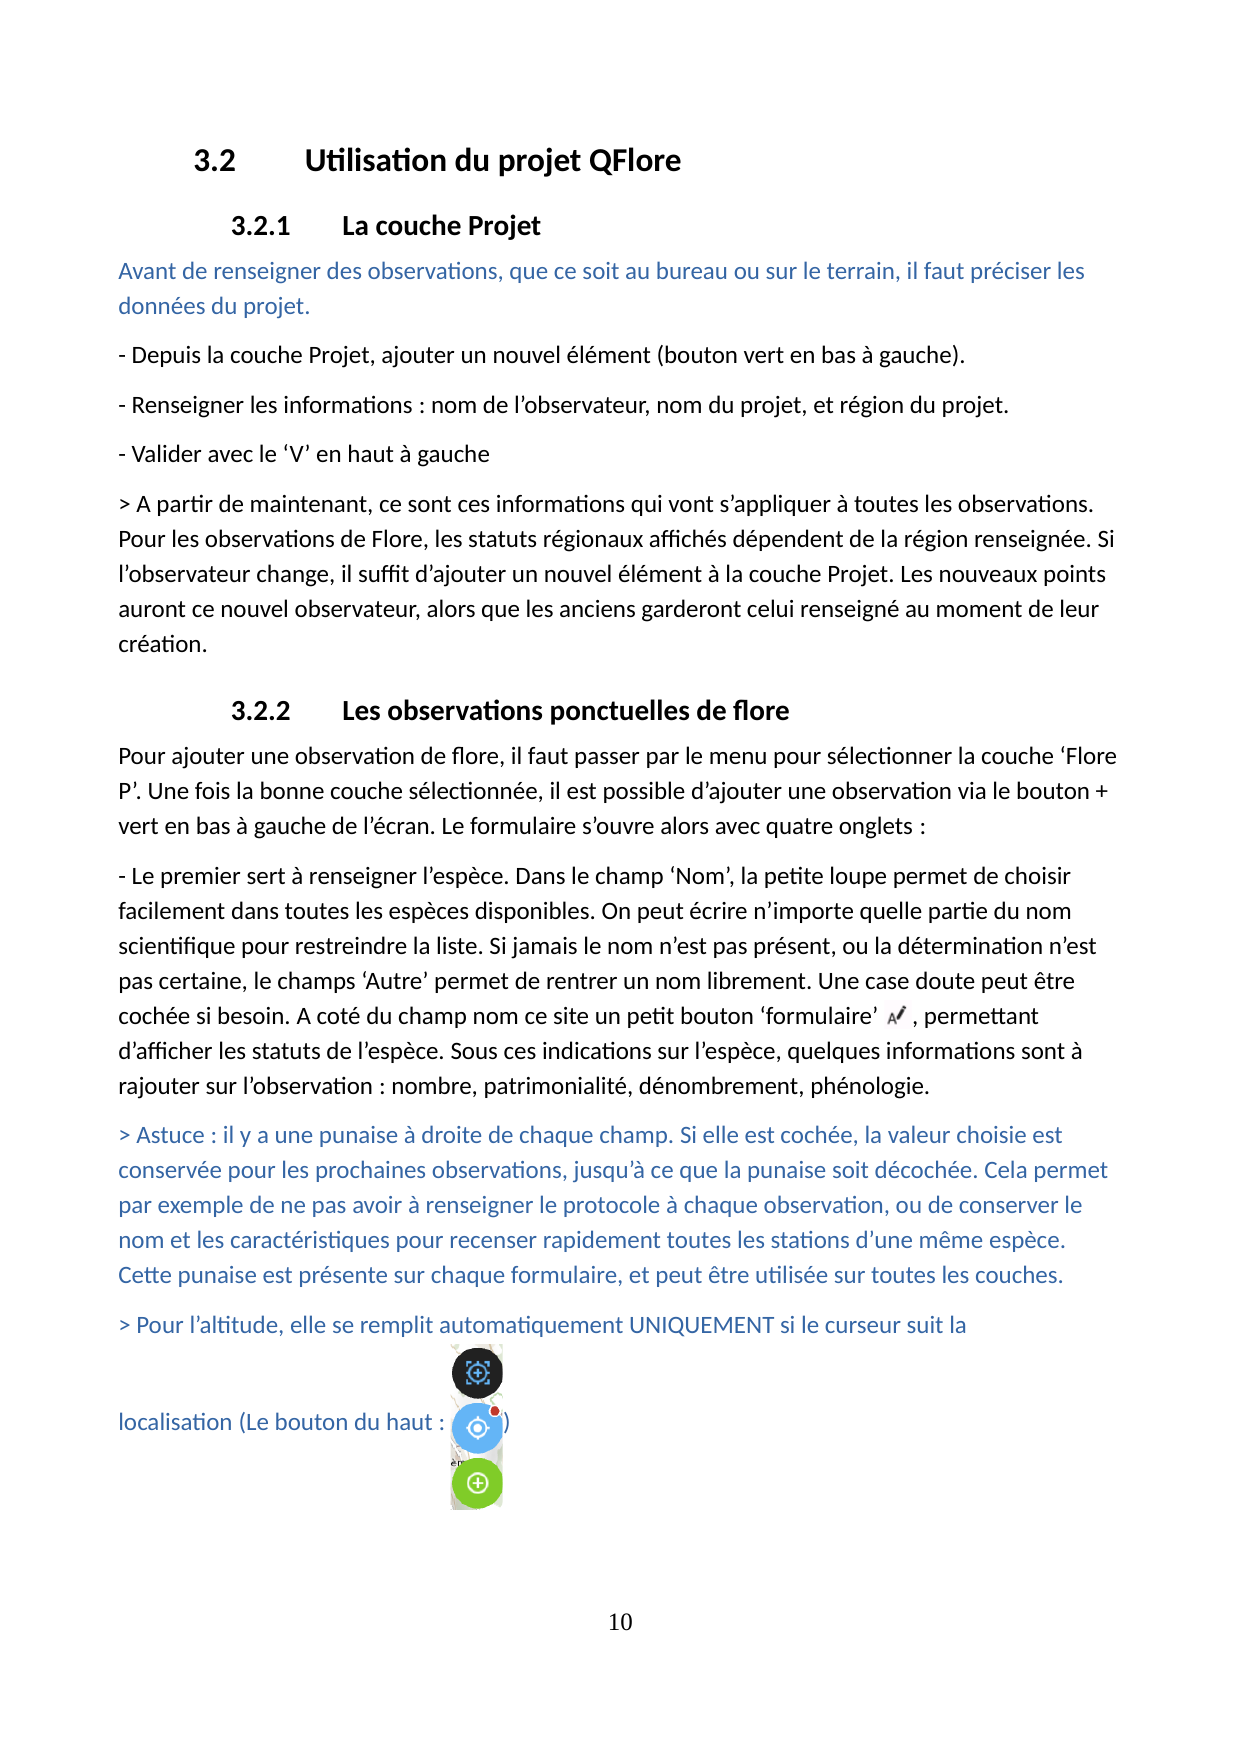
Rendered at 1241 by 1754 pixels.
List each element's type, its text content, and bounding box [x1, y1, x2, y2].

text > Pour l’altitude, elle se remplit automatiquement UNIQUEMENT si le curseur suit la localisation (Le bouton du haut : ) [118, 1309, 1122, 1509]
text Pour ajouter une observation de flore, il faut passer par le menu pour sélectionner la couche ‘Flore P’. Une fois la bonne couche sélectionnée, il est possible d’ajouter une observation via le bouton + vert en bas à gauche de l’écran. Le formulaire s’ouvre alors avec quatre onglets : [118, 741, 1122, 841]
picture [450, 1344, 503, 1510]
text > A partir de maintenant, ce sont ces informations qui vont s’appliquer à toutes les observations. Pour les observations de Flore, les statuts régionaux affichés dépendent de la région renseignée. Si l’observateur change, il suffit d’ajouter un nouvel élément à la couche Projet. Les nouveaux points auront ce nouvel observateur, alors que les anciens garderont celui renseigné au moment de leur création. [118, 488, 1122, 659]
subtitle La couche Projet [231, 207, 1122, 242]
text - Valider avec le ‘V’ en haut à gauche [118, 439, 1122, 469]
text > Astuce : il y a une punaise à droite de chaque champ. Si elle est cochée, la valeur choisie est conservée pour les prochaines observations, jusqu’à ce que la punaise soit décochée. Cela permet par exemple de ne pas avoir à renseigner le protocole à chaque observation, ou de conserver le nom et les caractéristiques pour recenser rapidement toutes les stations d’une même espèce. Cette punaise est présente sur chaque formulaire, et peut être utilisée sur toutes les couches. [118, 1120, 1122, 1290]
text - Renseigner les informations : nom de l’observateur, nom du projet, et région du projet. [118, 389, 1122, 419]
text Avant de renseigner des observations, que ce soit au bureau ou sur le terrain, il faut préciser les données du projet. [118, 255, 1122, 320]
text - Depuis la couche Projet, ajouter un nouvel élément (bouton vert en bas à gauche). [118, 339, 1122, 370]
subtitle Utilisation du projet QFlore [193, 139, 1122, 180]
text - Le premier sert à renseigner l’espèce. Dans le champ ‘Nom’, la petite loupe permet de choisir facilement dans toutes les espèces disponibles. On peut écrire n’importe quelle partie du nom scientifique pour restreindre la liste. Si jamais le nom n’est pas présent, ou la détermination n’est pas certaine, le champs ‘Autre’ permet de rentrer un nom librement. Une case doute peut être cochée si besoin. A coté du champ nom ce site un petit bouton ‘formulaire’ , permettant d’afficher les statuts de l’espèce. Sous ces indications sur l’espèce, quelques informations sont à rajouter sur l’observation : nombre, patrimonialité, dénombrement, phénologie. [118, 860, 1122, 1101]
picture [884, 1000, 912, 1029]
subtitle Les observations ponctuelles de flore [231, 692, 1122, 728]
